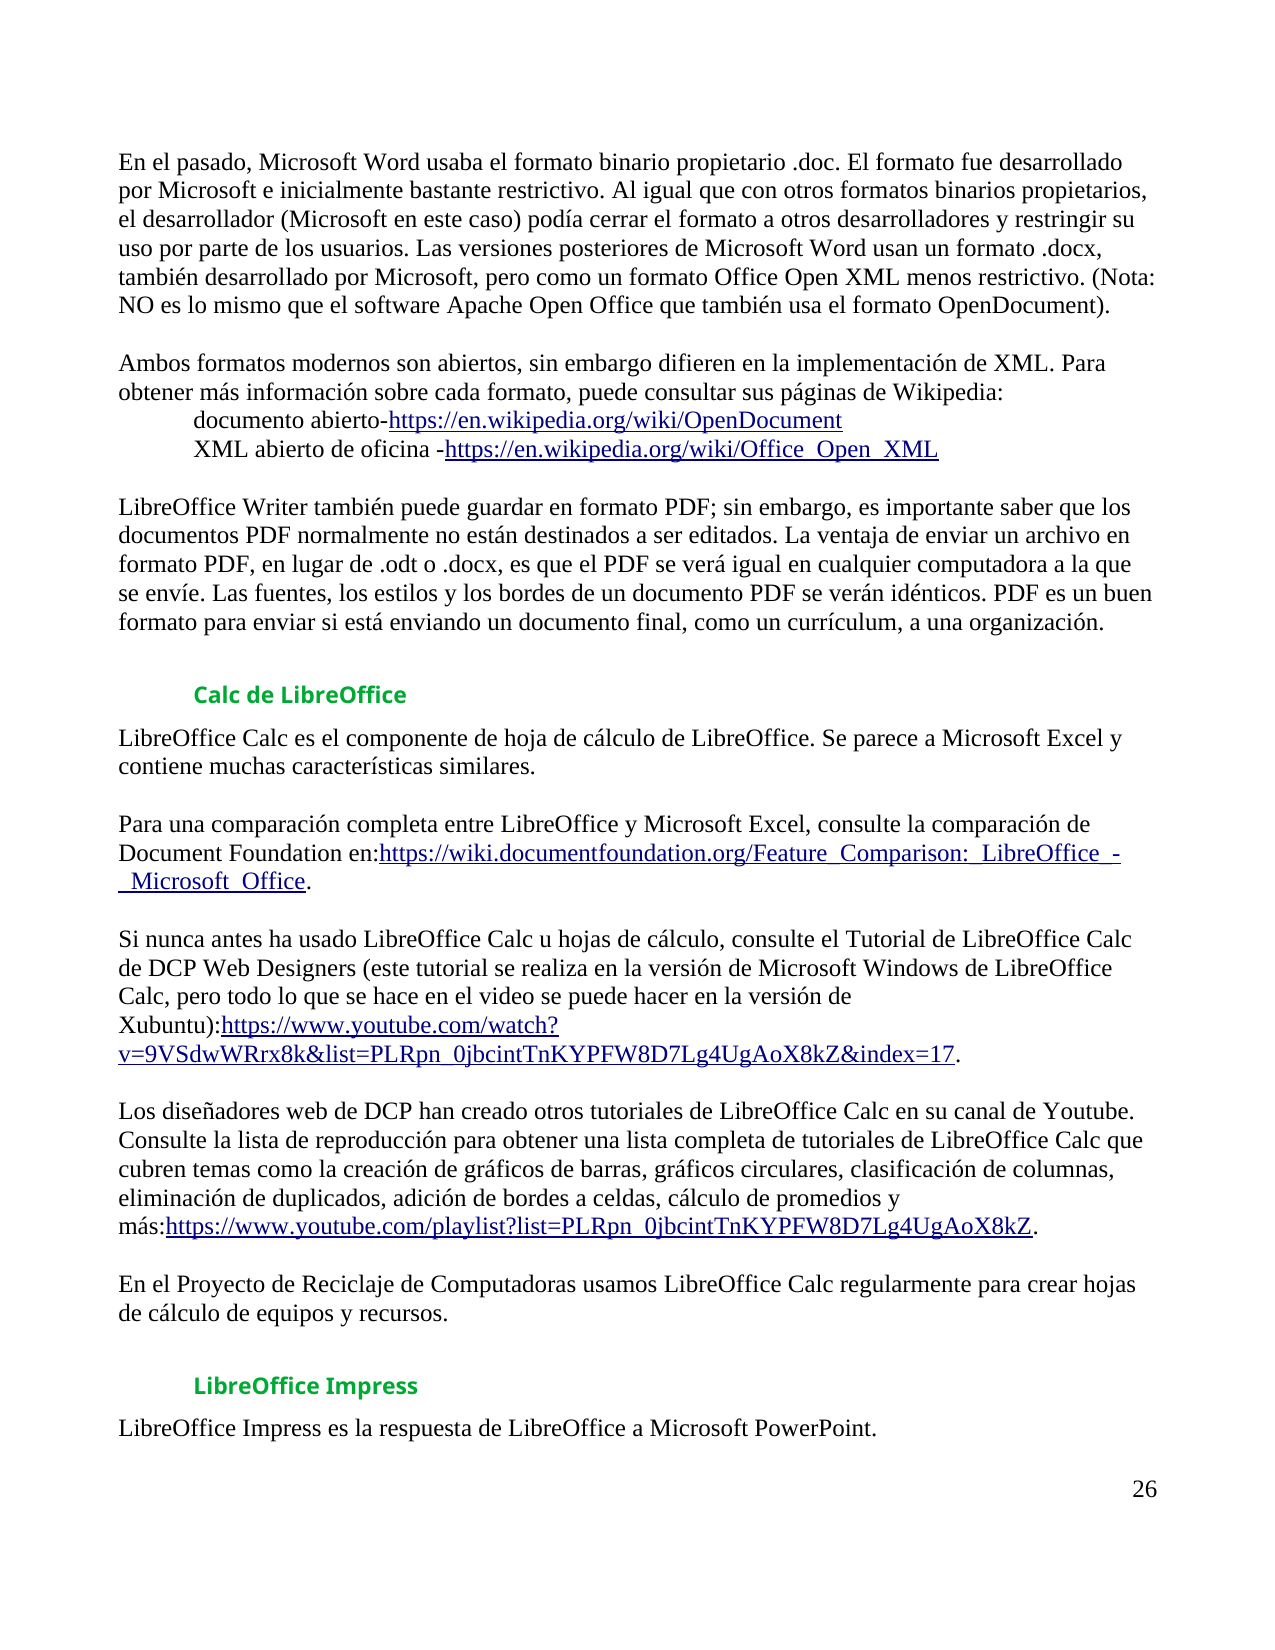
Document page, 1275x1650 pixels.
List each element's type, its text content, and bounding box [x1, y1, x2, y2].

text En el Proyecto de Reciclaje de Computadoras usamos LibreOffice Calc regularmente para crear hojas de cálculo de equipos y recursos. [118, 1269, 1157, 1326]
text Si nunca antes ha usado LibreOffice Calc u hojas de cálculo, consulte el Tutorial de LibreOffice Calc de DCP Web Designers (este tutorial se realiza en la versión de Microsoft Windows de LibreOffice Calc, pero todo lo que se hace en el video se puede hacer en la versión de Xubuntu):https://www.youtube.com/watch?v=9VSdwWRrx8k&list=PLRpn_0jbcintTnKYPFW8D7Lg4UgAoX8kZ&index=17. [118, 924, 1157, 1068]
subtitle Calc de LibreOffice [118, 679, 1157, 710]
list XML abierto de oficina -https://en.wikipedia.org/wiki/Office_Open_XML [156, 434, 1157, 463]
text LibreOffice Impress es la respuesta de LibreOffice a Microsoft PowerPoint. [118, 1413, 1157, 1442]
text Para una comparación completa entre LibreOffice y Microsoft Excel, consulte la comparación de Document Foundation en:https://wiki.documentfoundation.org/Feature_Comparison:_LibreOffice_-_Microsoft_Office. [118, 809, 1157, 895]
text Ambos formatos modernos son abiertos, sin embargo difieren en la implementación de XML. Para obtener más información sobre cada formato, puede consultar sus páginas de Wikipedia: [118, 348, 1157, 406]
subtitle LibreOffice Impress [118, 1370, 1157, 1401]
text LibreOffice Writer también puede guardar en formato PDF; sin embargo, es importante saber que los documentos PDF normalmente no están destinados a ser editados. La ventaja de enviar un archivo en formato PDF, en lugar de .odt o .docx, es que el PDF se verá igual en cualquier computadora a la que se envíe. Las fuentes, los estilos y los bordes de un documento PDF se verán idénticos. PDF es un buen formato para enviar si está enviando un documento final, como un currículum, a una organización. [118, 492, 1157, 636]
text LibreOffice Calc es el componente de hoja de cálculo de LibreOffice. Se parece a Microsoft Excel y contiene muchas características similares. [118, 723, 1157, 780]
text En el pasado, Microsoft Word usaba el formato binario propietario .doc. El formato fue desarrollado por Microsoft e inicialmente bastante restrictivo. Al igual que con otros formatos binarios propietarios, el desarrollador (Microsoft en este caso) podía cerrar el formato a otros desarrolladores y restringir su uso por parte de los usuarios. Las versiones posteriores de Microsoft Word usan un formato .docx, también desarrollado por Microsoft, pero como un formato Office Open XML menos restrictivo. (Nota: NO es lo mismo que el software Apache Open Office que también usa el formato OpenDocument). [118, 147, 1157, 319]
list documento abierto-https://en.wikipedia.org/wiki/OpenDocument [156, 406, 1157, 434]
text Los diseñadores web de DCP han creado otros tutoriales de LibreOffice Calc en su canal de Youtube. Consulte la lista de reproducción para obtener una lista completa de tutoriales de LibreOffice Calc que cubren temas como la creación de gráficos de barras, gráficos circulares, clasificación de columnas, eliminación de duplicados, adición de bordes a celdas, cálculo de promedios y más:https://www.youtube.com/playlist?list=PLRpn_0jbcintTnKYPFW8D7Lg4UgAoX8kZ. [118, 1096, 1157, 1240]
